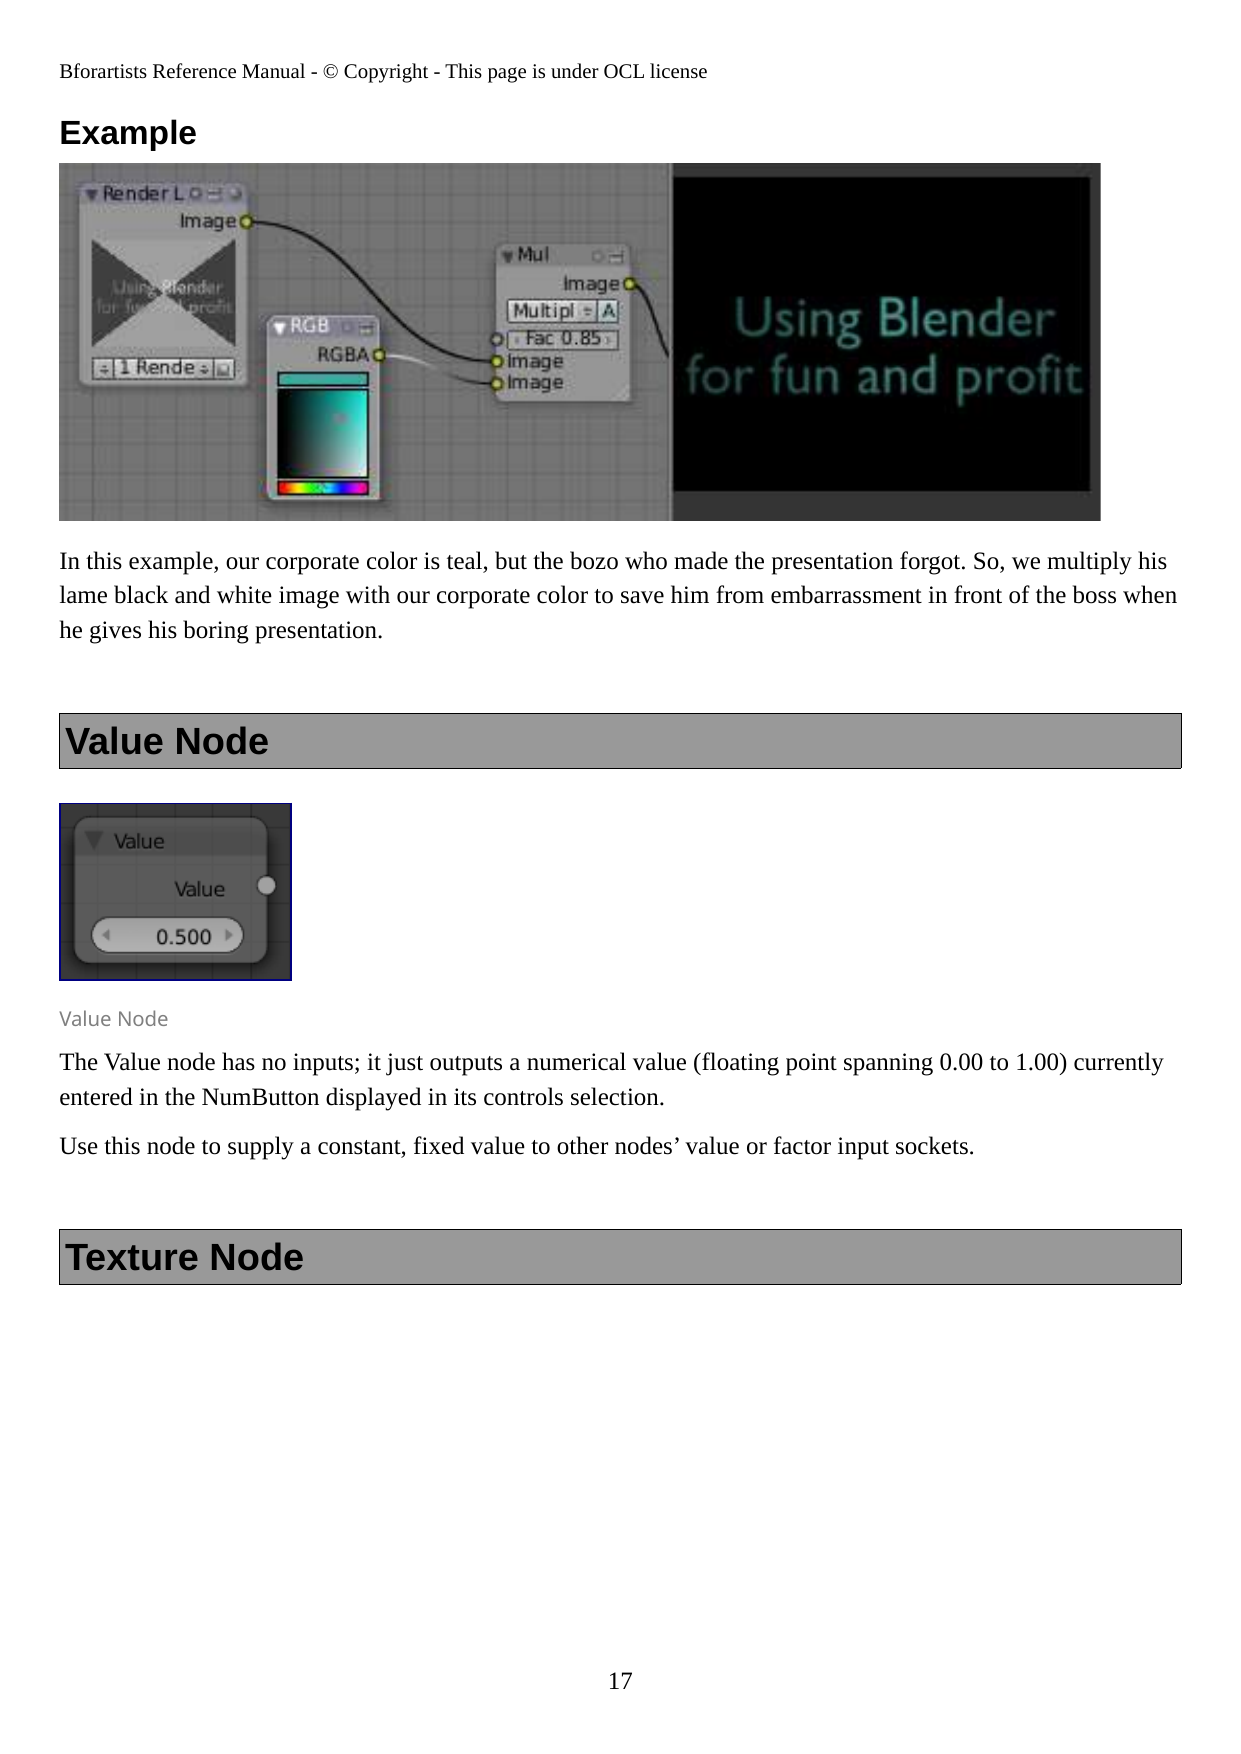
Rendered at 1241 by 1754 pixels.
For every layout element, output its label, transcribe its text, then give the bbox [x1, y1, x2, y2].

text In this example, our corporate color is teal, but the bozo who made the presentation forgot. So, we multiply his lame black and white image with our corporate color to save him from embarrassment in front of the boss when he gives his boring presentation. [59, 546, 1181, 643]
table_header Texture Node [60, 1230, 1181, 1284]
table_header Value Node [60, 714, 1181, 768]
subtitle Example [59, 113, 1181, 151]
picture [61, 804, 290, 979]
picture [59, 163, 1101, 521]
text Use this node to supply a constant, fixed value to other nodes’ value or factor input sockets. [59, 1131, 1181, 1159]
text Value Node [59, 1001, 1181, 1033]
text The Value node has no inputs; it just outputs a numerical value (floating point spanning 0.00 to 1.00) currently entered in the NumButton displayed in its controls selection. [59, 1047, 1181, 1110]
